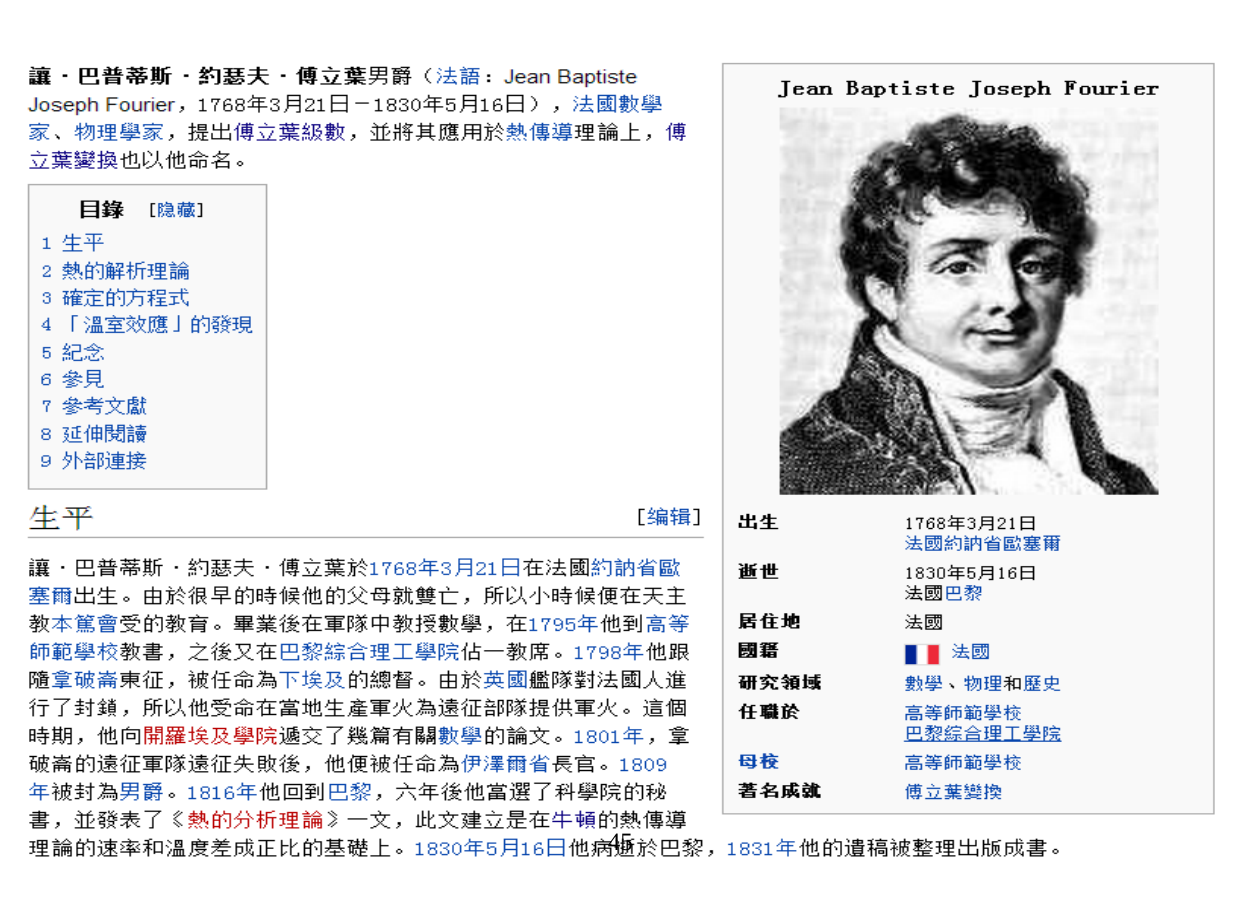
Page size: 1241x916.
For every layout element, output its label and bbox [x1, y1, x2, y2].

picture [19, 59, 1221, 863]
